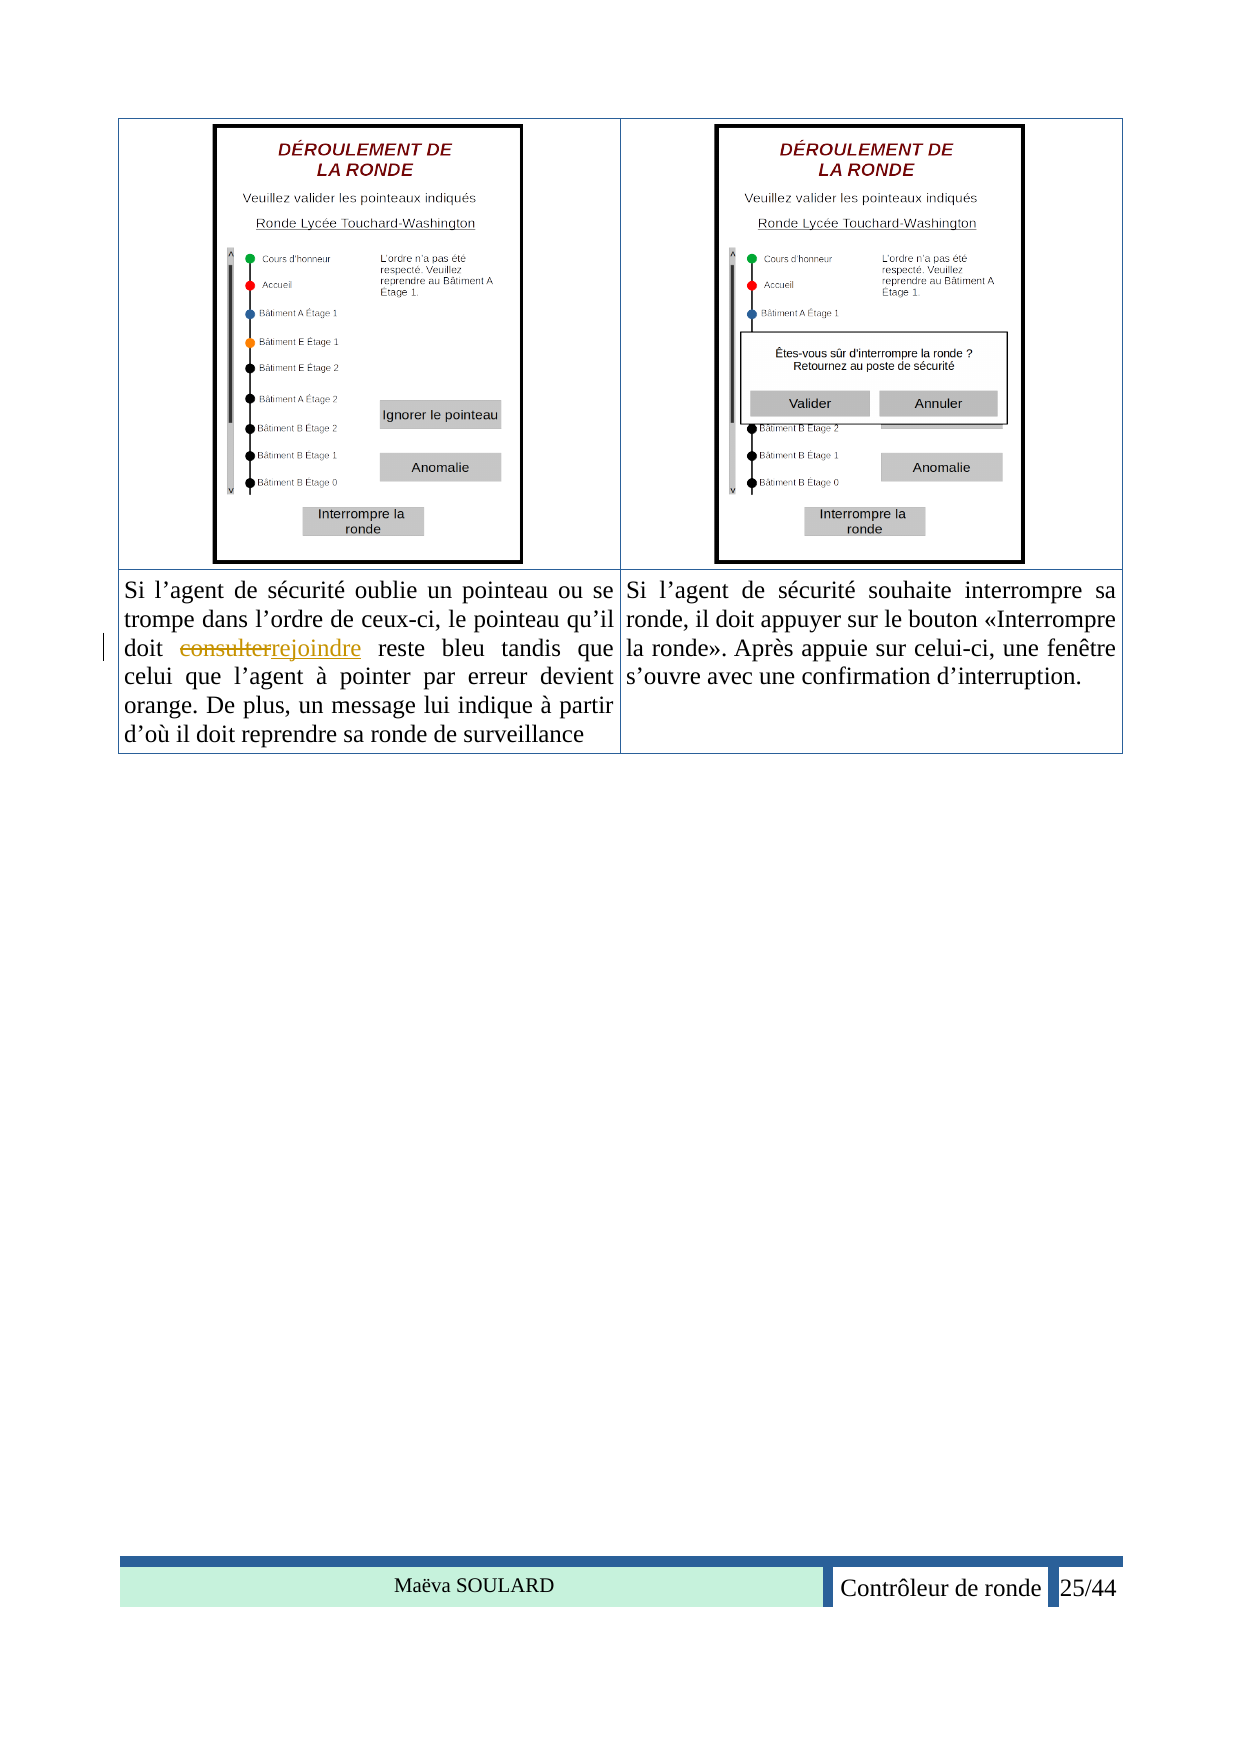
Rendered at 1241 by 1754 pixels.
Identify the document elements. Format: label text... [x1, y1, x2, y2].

table_cell Si l’agent de sécurité souhaite interrompre sa ronde, il doit appuyer sur le bouton «Interrompre la ronde». Après appuie sur celui-ci, une fenêtre s’ouvre avec une confirmation d’interruption. [621, 570, 1122, 753]
table_cell [621, 119, 1122, 569]
table_cell [119, 119, 620, 569]
table_cell Si l’agent de sécurité oublie un pointeau ou se trompe dans l’ordre de ceux-ci, le pointeau qu’il doit rejoindre reste bleu tandis que celui que l’agent à pointer par erreur devient orange. De plus, un message lui indique à partir d’où il doit reprendre sa ronde de surveillance [119, 570, 620, 753]
picture [212, 124, 523, 564]
picture [714, 124, 1025, 564]
